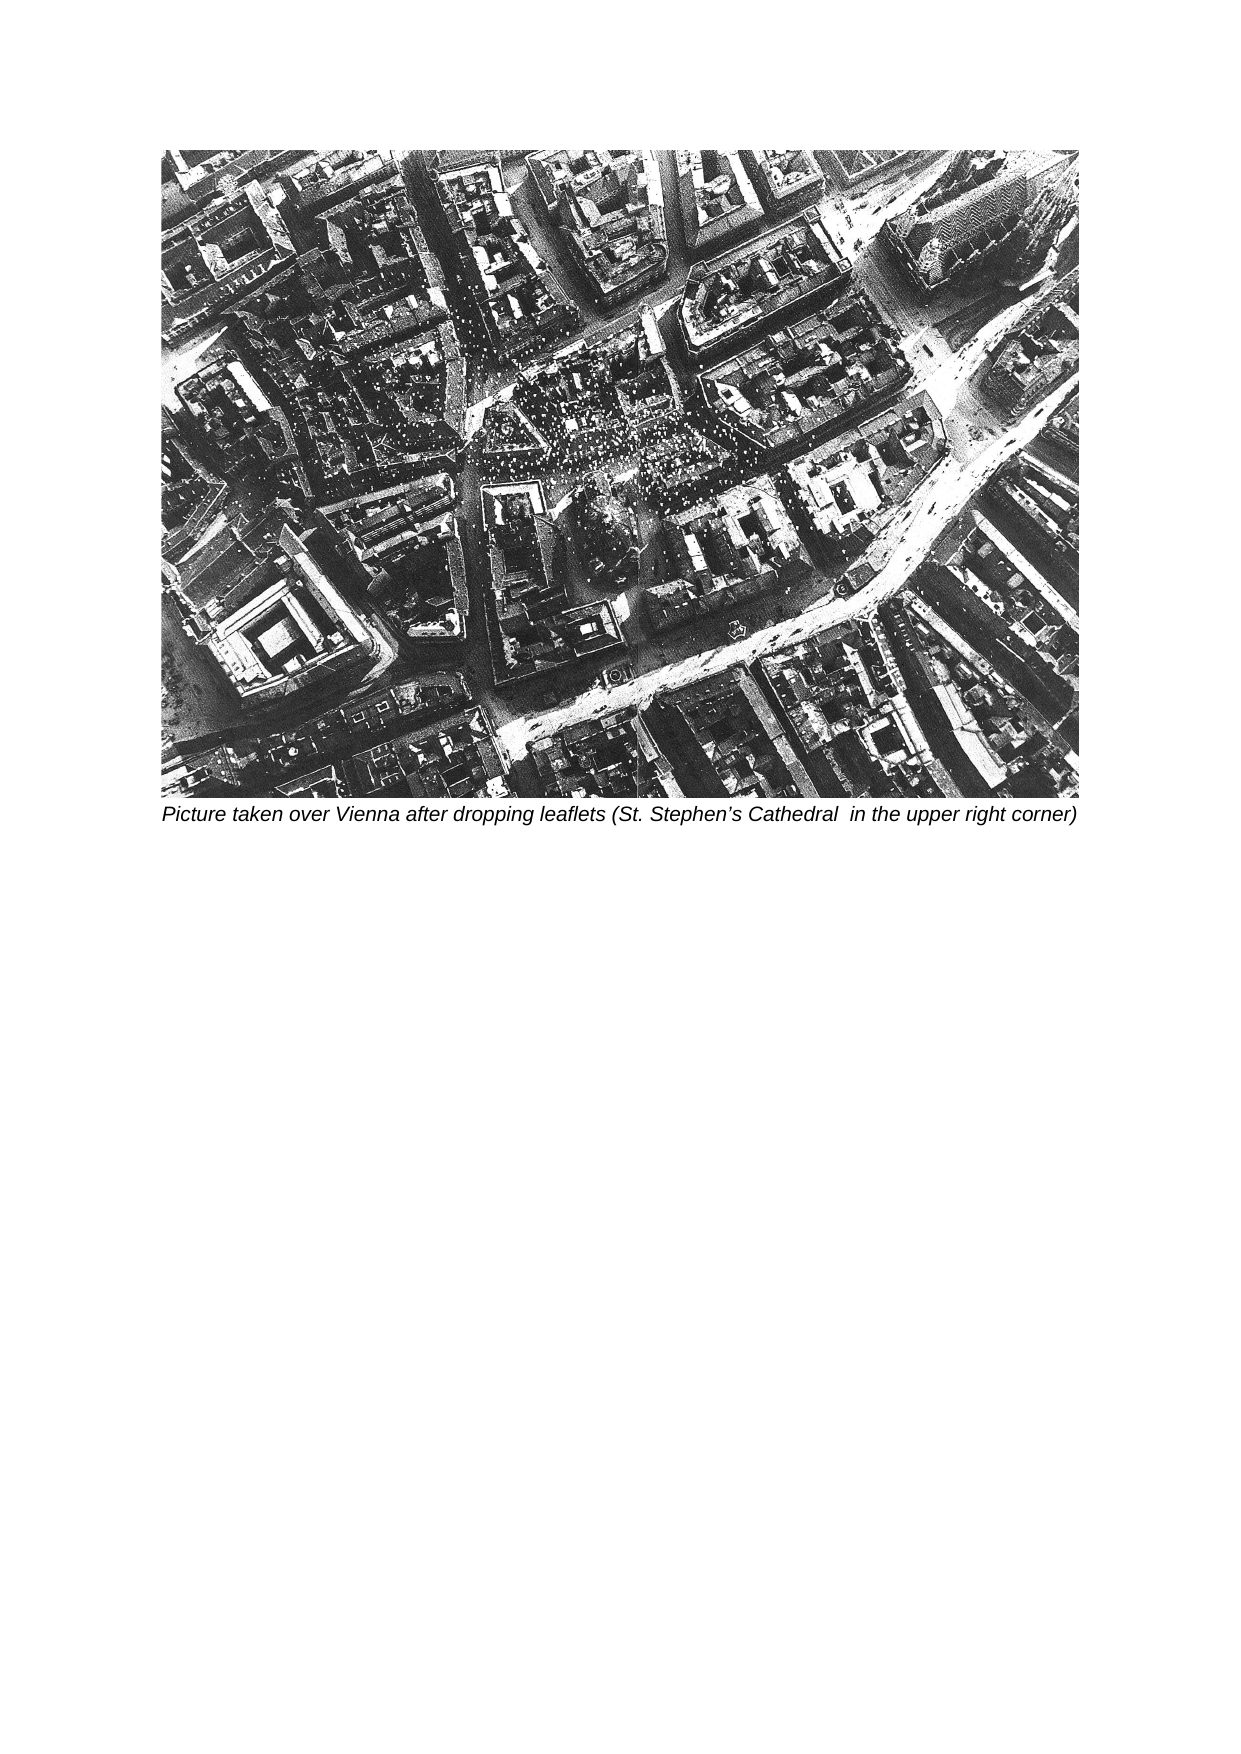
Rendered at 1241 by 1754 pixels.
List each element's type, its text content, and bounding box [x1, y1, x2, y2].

text Picture taken over Vienna after dropping leaflets (St. Stephen’s Cathedral in the upper right corner) [150, 802, 1090, 826]
picture [161, 150, 1079, 798]
